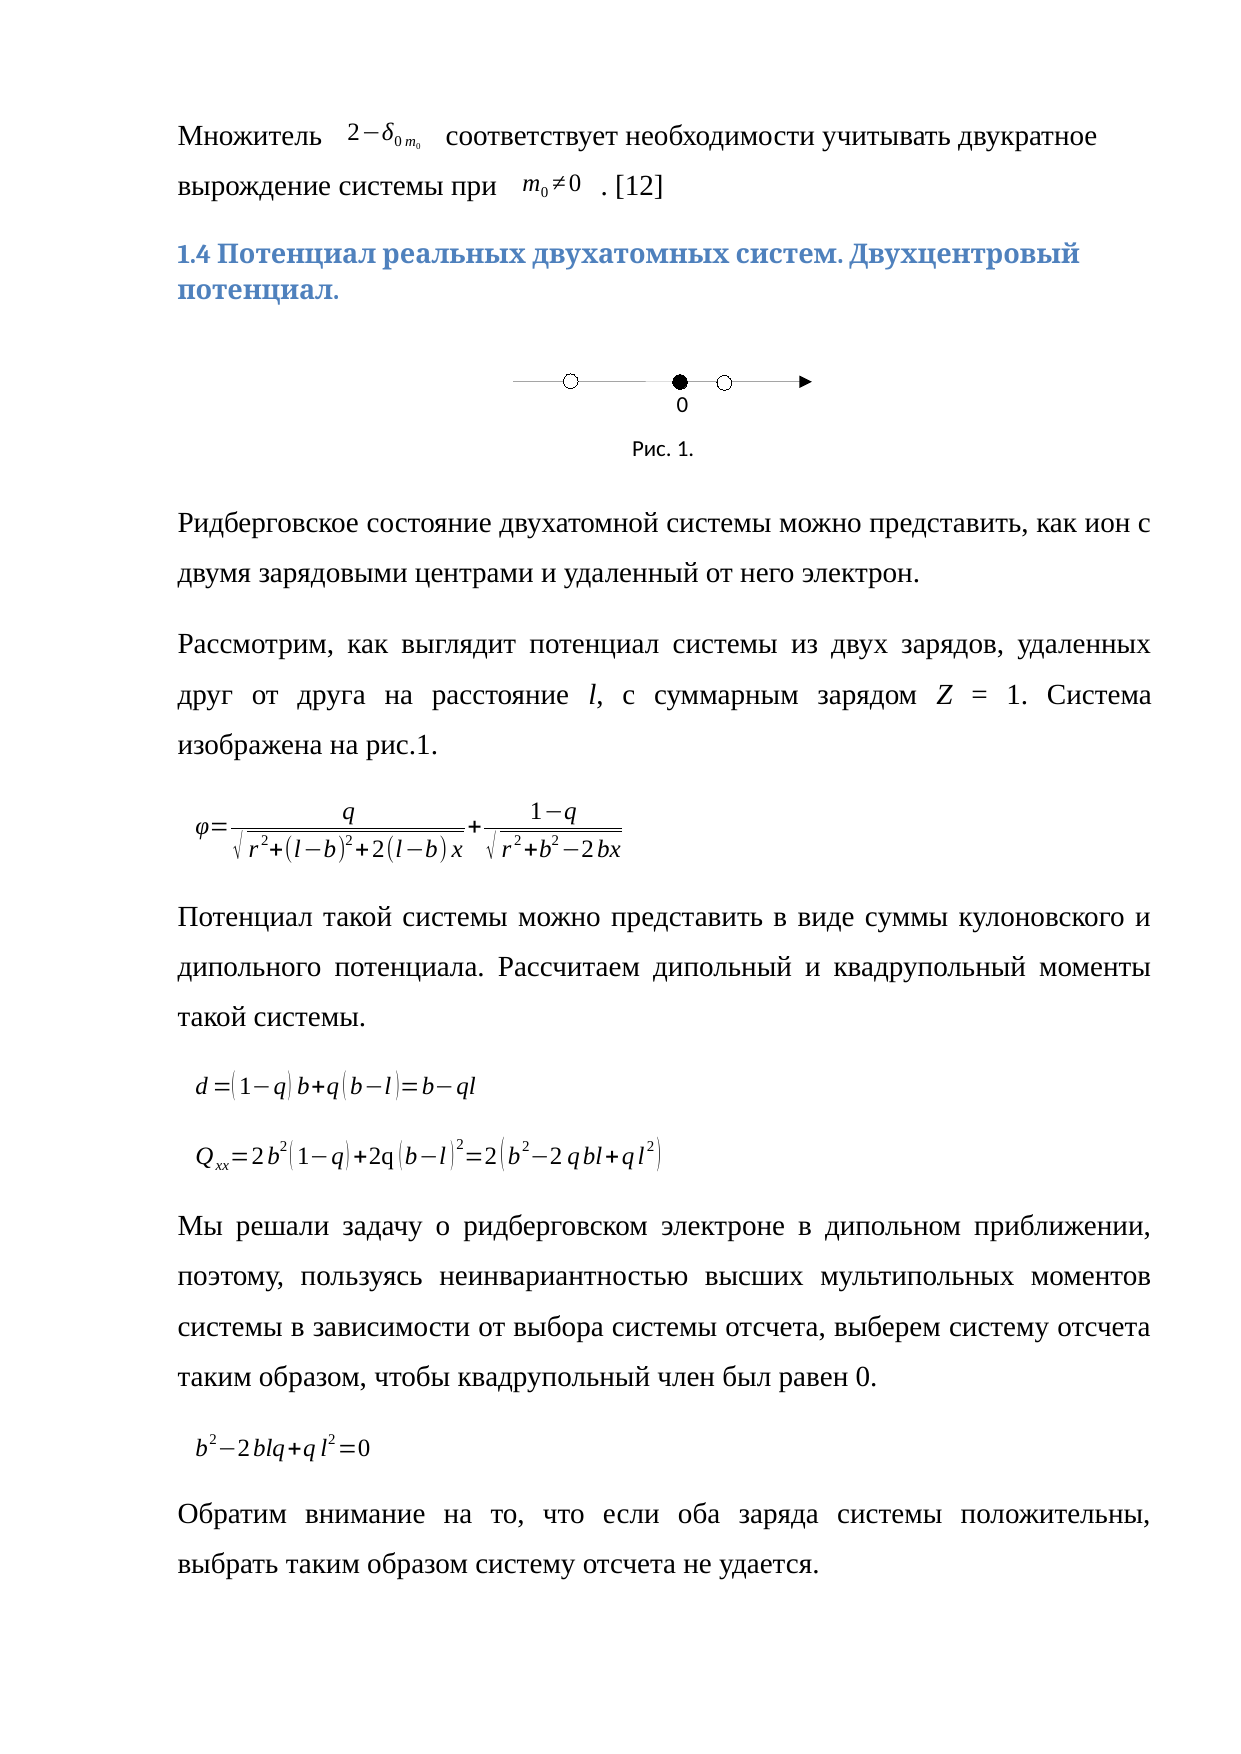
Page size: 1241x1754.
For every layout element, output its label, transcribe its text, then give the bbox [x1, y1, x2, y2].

text Обратим внимание на то, что если оба заряда системы положительны, выбрать таким образом систему отсчета не удается. [177, 1496, 1152, 1580]
text Множитель соответствует необходимости учитывать двукратное вырождение системы при . [12] [177, 118, 1152, 202]
subtitle 1.4 Потенциал реальных двухатомных систем. Двухцентровый потенциал. [177, 239, 1152, 306]
text Мы решали задачу о ридберговском электроне в дипольном приближении, поэтому, пользуясь неинвариантностью высших мультипольных моментов системы в зависимости от выбора системы отсчета, выберем систему отсчета таким образом, чтобы квадрупольный член был равен 0. [177, 1208, 1152, 1392]
text Потенциал такой системы можно представить в виде суммы кулоновского и дипольного потенциала. Рассчитаем дипольный и квадрупольный моменты такой системы. [177, 899, 1152, 1033]
text Рассмотрим, как выглядит потенциал системы из двух зарядов, удаленных друг от друга на расстояние l, с суммарным зарядом Z = 1. Система изображена на рис.1. [177, 626, 1152, 761]
text Ридберговское состояние двухатомной системы можно представить, как ион с двумя зарядовыми центрами и удаленный от него электрон. [177, 505, 1152, 589]
